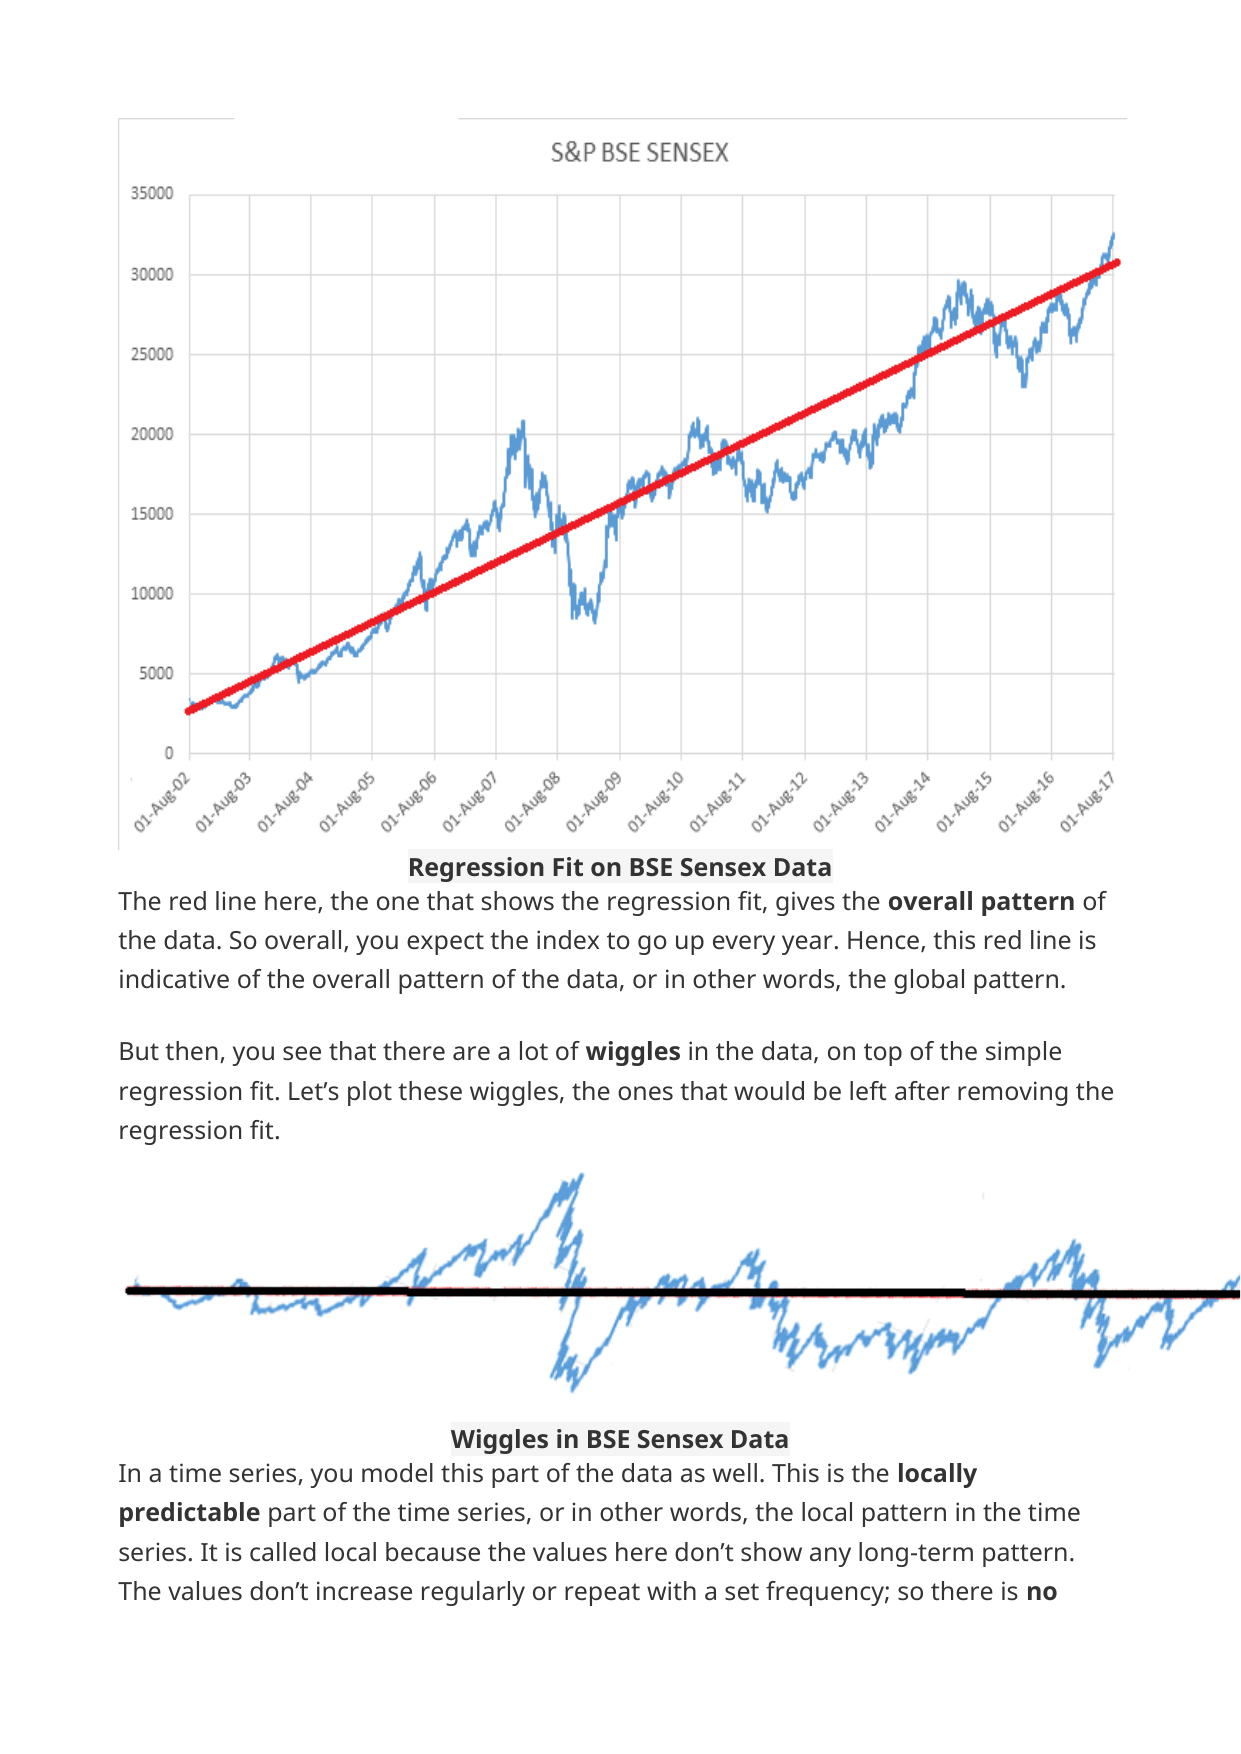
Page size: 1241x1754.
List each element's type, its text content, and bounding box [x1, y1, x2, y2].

text Wiggles in BSE Sensex Data [118, 1422, 1122, 1456]
text But then, you see that there are a lot of wiggles in the data, on top of the simple regression fit. Let’s plot these wiggles, the ones that would be left after removing the regression fit. [118, 1034, 1122, 1146]
text Regression Fit on BSE Sensex Data [118, 850, 1122, 883]
text In a time series, you model this part of the data as well. This is the locally predictable part of the time series, or in other words, the local pattern in the time series. It is called local because the values here don’t show any long-term pattern. The values don’t increase regularly or repeat with a set frequency; so there is no [118, 1456, 1122, 1607]
text The red line here, the one that shows the regression fit, gives the overall pattern of the data. So overall, you expect the index to go up every year. Hence, this red line is indicative of the overall pattern of the data, or in other words, the global pattern. [118, 883, 1122, 996]
